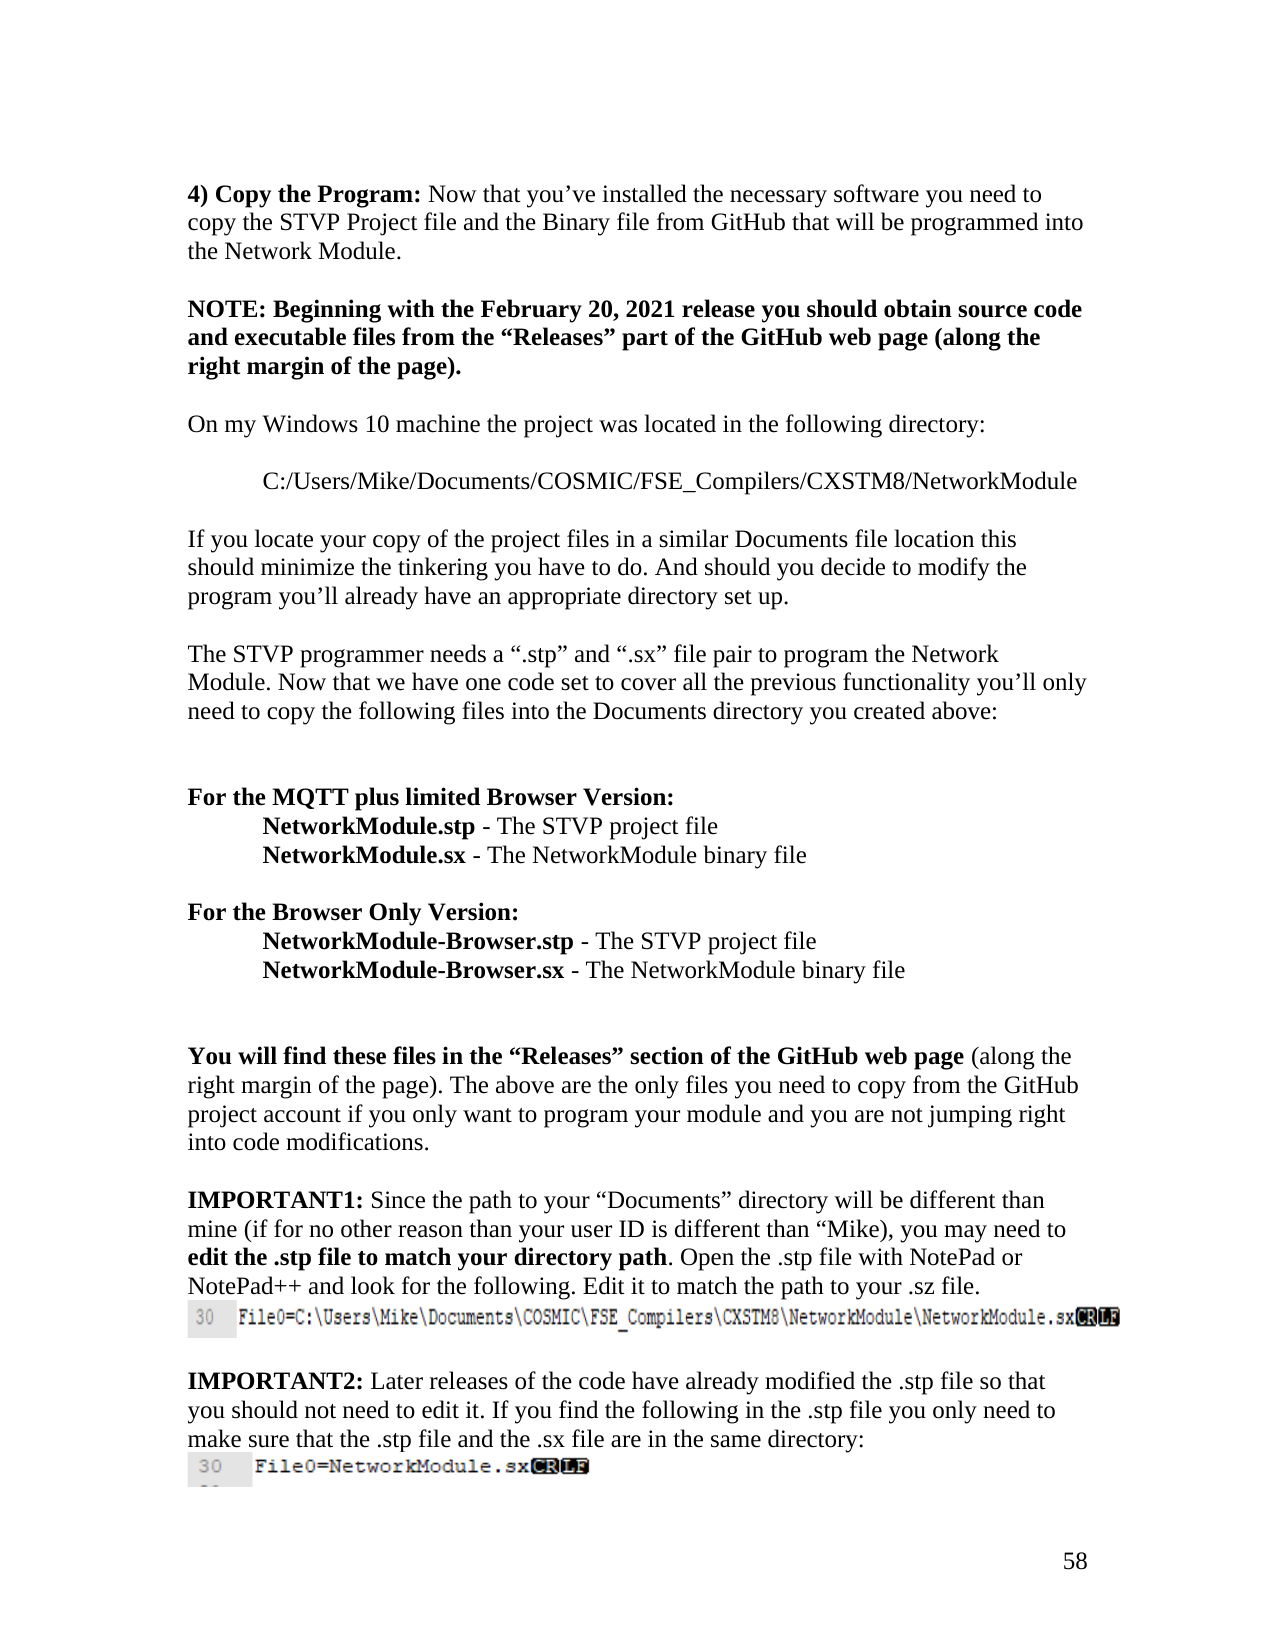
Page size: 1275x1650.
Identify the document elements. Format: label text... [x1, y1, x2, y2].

text NetworkModule-Browser.stp - The STVP project file [187, 926, 1087, 955]
text IMPORTANT2: Later releases of the code have already modified the .stp file so that you should not need to edit it. If you find the following in the .stp file you only need to make sure that the .stp file and the .sx file are in the same directory: [187, 1366, 1087, 1487]
picture [187, 1300, 1134, 1338]
text 4) Copy the Program: Now that you’ve installed the necessary software you need to copy the STVP Project file and the Binary file from GitHub that will be programmed into the Network Module. [187, 179, 1087, 265]
text NetworkModule.stp - The STVP project file [187, 811, 1087, 840]
text If you locate your copy of the project files in a similar Documents file location this should minimize the tinkering you have to do. And should you decide to modify the program you’ll already have an appropriate directory set up. [187, 524, 1087, 610]
text On my Windows 10 machine the project was located in the following directory: [187, 409, 1087, 437]
text You will find these files in the “Releases” section of the GitHub web page (along the right margin of the page). The above are the only files you need to copy from the GitHub project account if you only want to program your module and you are not jumping right into code modifications. [187, 1041, 1087, 1156]
text NOTE: Beginning with the February 20, 2021 release you should obtain source code and executable files from the “Releases” part of the GitHub web page (along the right margin of the page). [187, 294, 1087, 380]
text IMPORTANT1: Since the path to your “Documents” directory will be different than mine (if for no other reason than your user ID is different than “Mike), you may need to edit the .stp file to match your directory path. Open the .stp file with NotePad or NotePad++ and look for the following. Edit it to match the path to your .sz file. [187, 1185, 1087, 1300]
picture [187, 1452, 608, 1487]
text NetworkModule.sx - The NetworkModule binary file [187, 840, 1087, 869]
text For the Browser Only Version: [187, 897, 1087, 926]
text For the MQTT plus limited Browser Version: [187, 782, 1087, 811]
text C:/Users/Mike/Documents/COSMIC/FSE_Compilers/CXSTM8/NetworkModule [262, 466, 1087, 495]
text NetworkModule-Browser.sx - The NetworkModule binary file [187, 955, 1087, 984]
text The STVP programmer needs a “.stp” and “.sx” file pair to program the Network Module. Now that we have one code set to cover all the previous functionality you’ll only need to copy the following files into the Documents directory you created above: [187, 639, 1087, 725]
